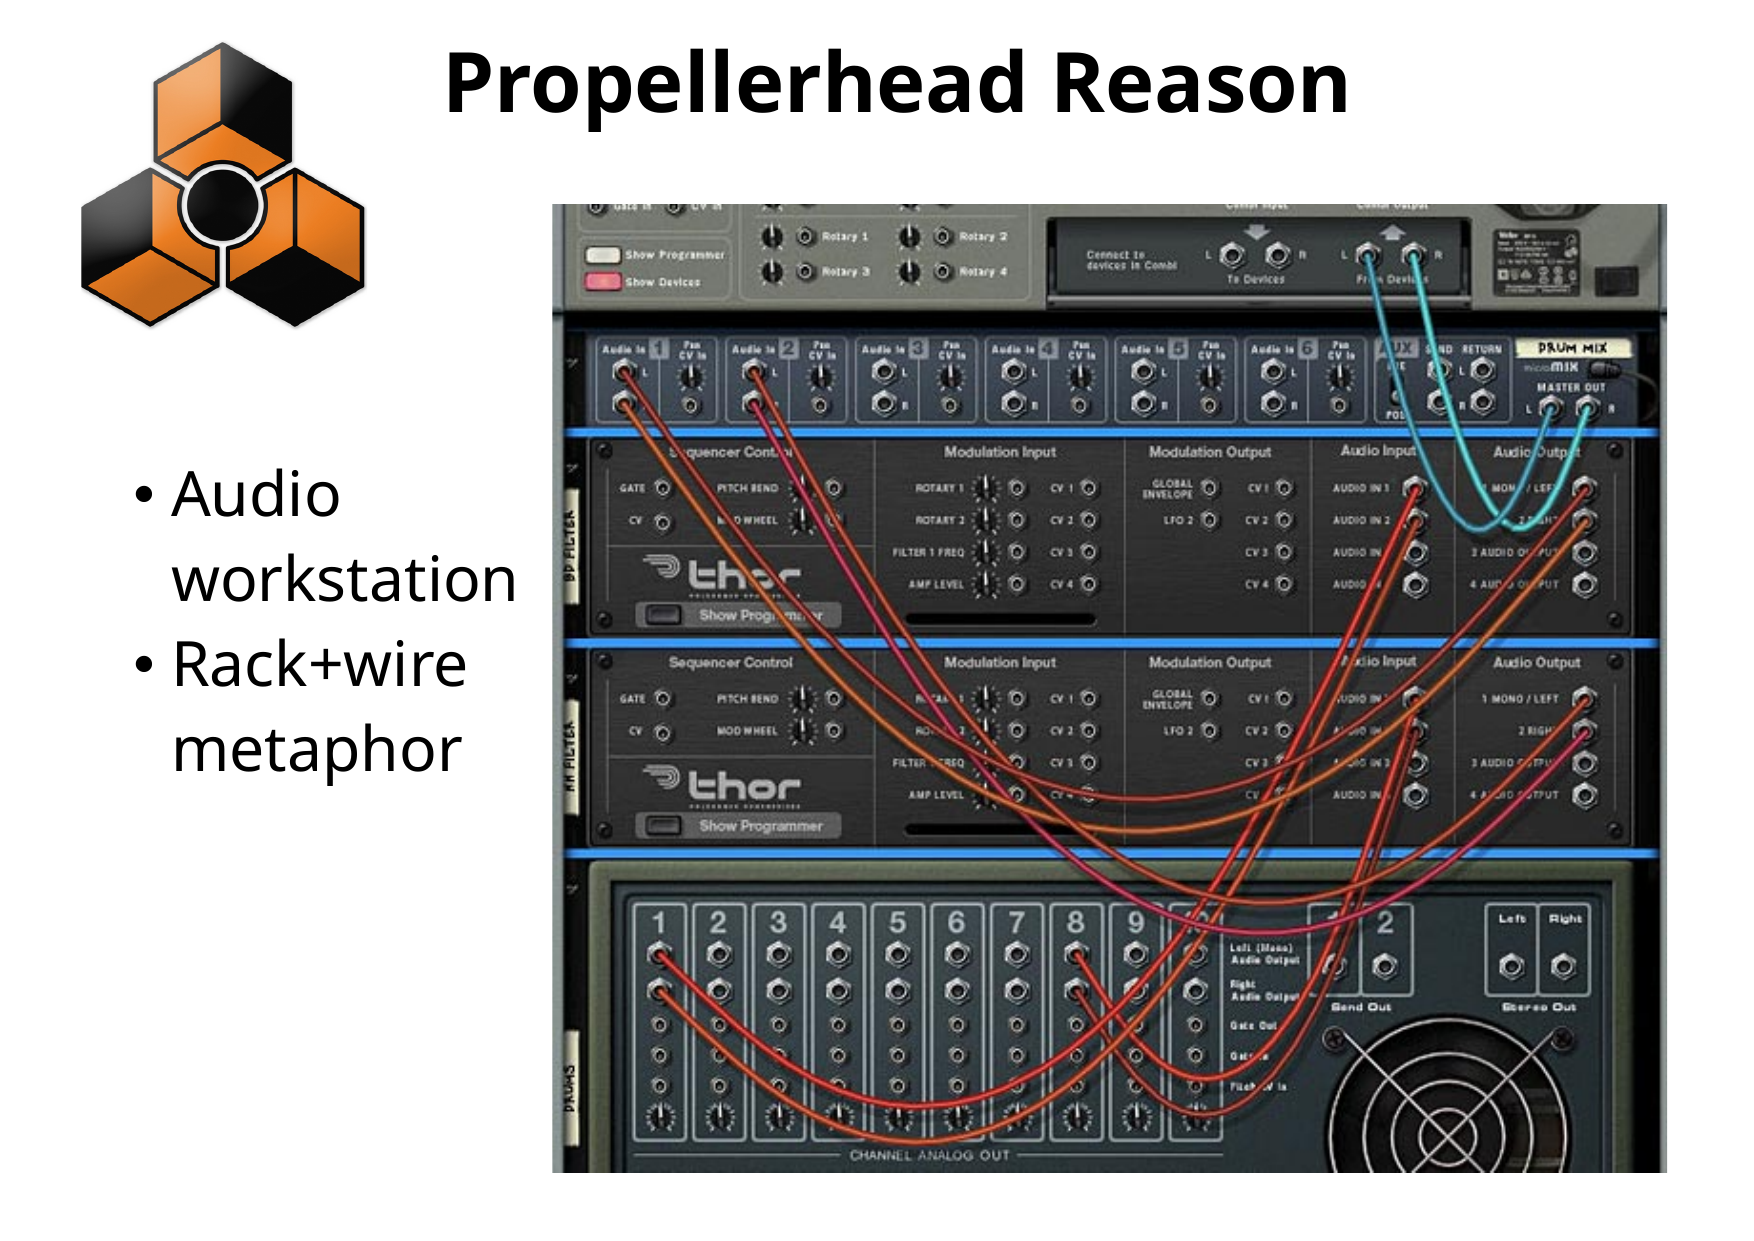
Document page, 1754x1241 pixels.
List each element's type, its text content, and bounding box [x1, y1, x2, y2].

picture [81, 40, 368, 331]
list Audio workstation [133, 449, 552, 619]
picture [552, 204, 1668, 1173]
list Rack+wire metaphor [133, 619, 552, 789]
list [1668, 619, 1699, 789]
list Propellerhead Reason [21, 23, 1699, 137]
list [1668, 449, 1699, 619]
